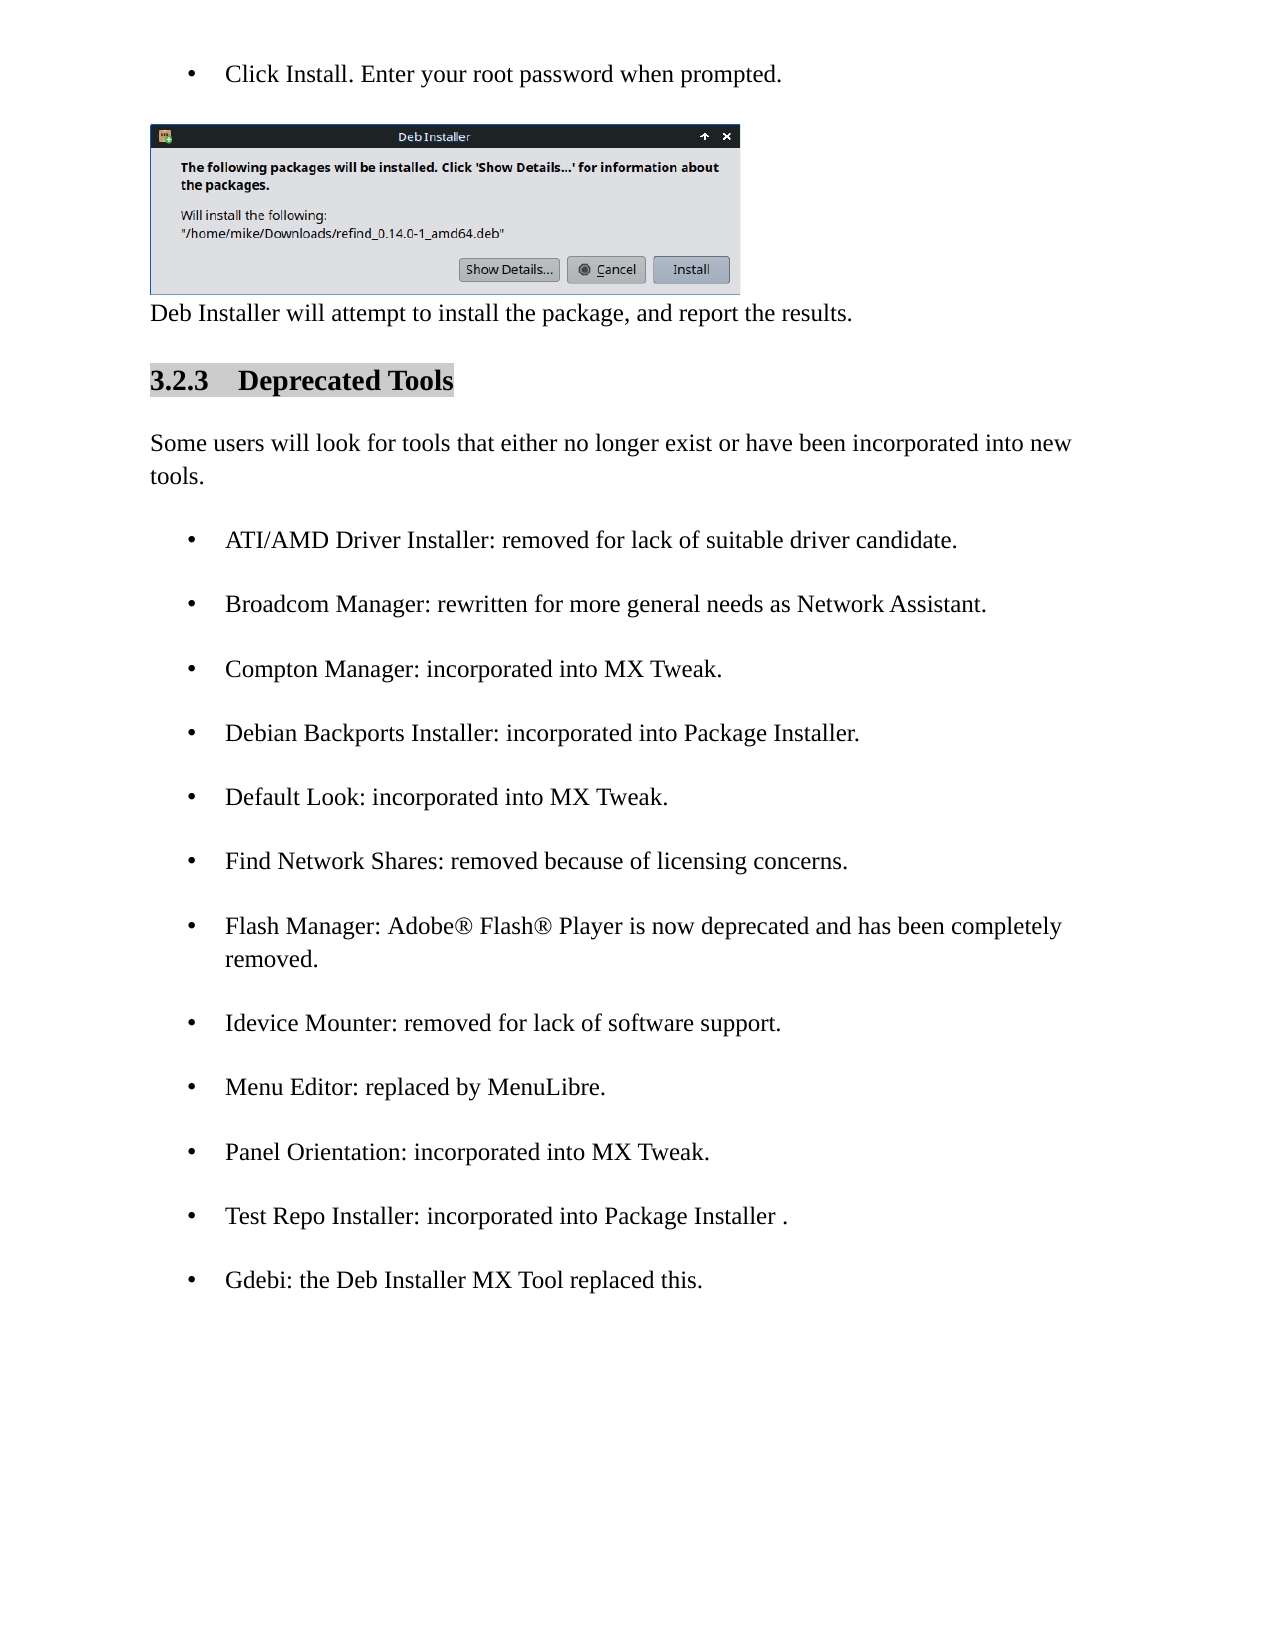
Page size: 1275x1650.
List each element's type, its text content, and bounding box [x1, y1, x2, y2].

list Debian Backports Installer: incorporated into Package Installer. [187, 718, 1125, 747]
picture [150, 124, 741, 295]
subtitle 3.2.3 Deprecated Tools [454, 363, 1125, 397]
list Broadcom Manager: rewritten for more general needs as Network Assistant. [187, 589, 1125, 618]
list Gdebi: the Deb Installer MX Tool replaced this. [187, 1265, 1125, 1294]
list Idevice Mounter: removed for lack of software support. [187, 1008, 1125, 1037]
list ATI/AMD Driver Installer: removed for lack of suitable driver candidate. [187, 525, 1125, 554]
text Some users will look for tools that either no longer exist or have been incorporated into new tools. [150, 428, 1125, 489]
list Default Look: incorporated into MX Tweak. [187, 782, 1125, 811]
list Find Network Shares: removed because of licensing concerns. [187, 846, 1125, 875]
list Flash Manager: Adobe® Flash® Player is now deprecated and has been completely removed. [187, 911, 1125, 972]
list Panel Orientation: incorporated into MX Tweak. [187, 1137, 1125, 1165]
list Test Repo Installer: incorporated into Package Installer . [187, 1201, 1125, 1229]
list Compton Manager: incorporated into MX Tweak. [187, 654, 1125, 682]
list Click Install. Enter your root password when prompted. [187, 59, 1125, 88]
text Deb Installer will attempt to install the package, and report the results. [150, 123, 1125, 327]
list Menu Editor: replaced by MenuLibre. [187, 1072, 1125, 1101]
